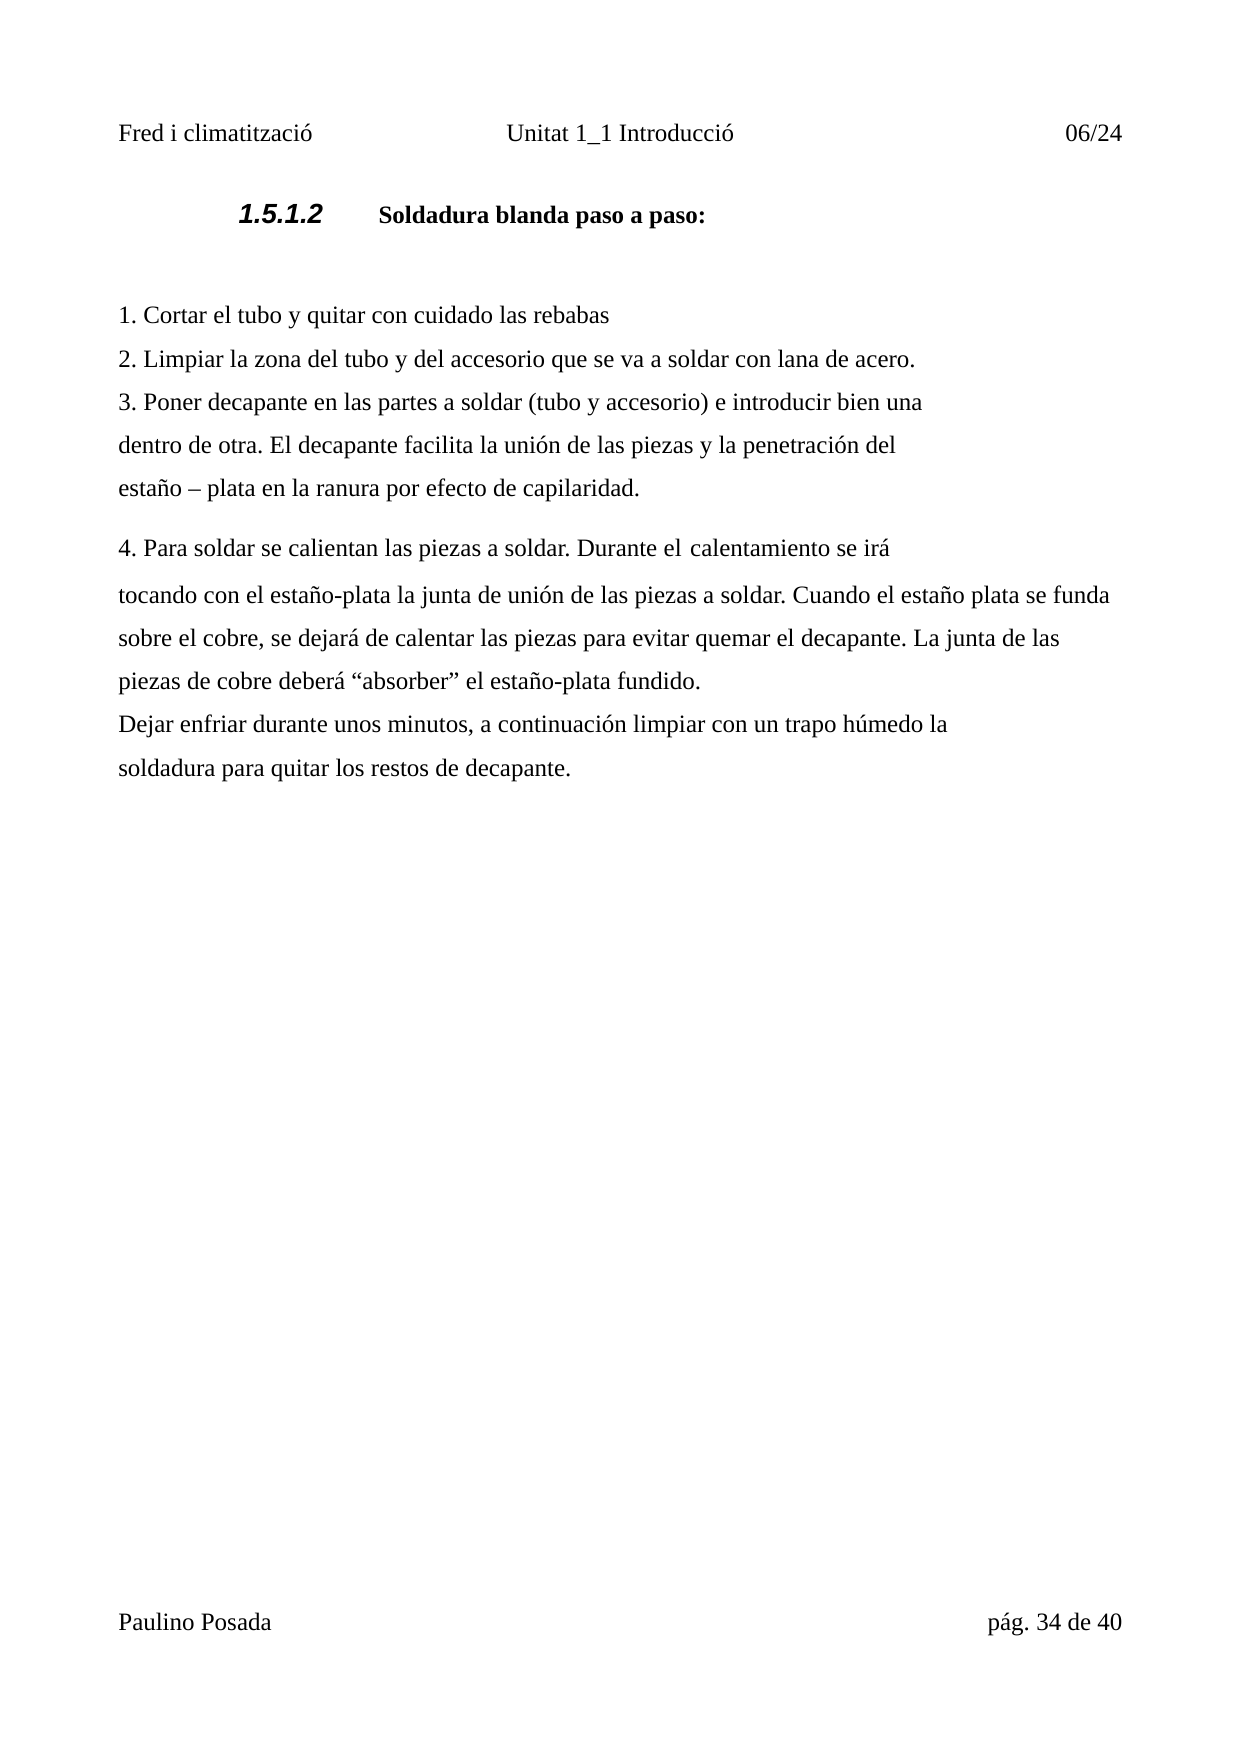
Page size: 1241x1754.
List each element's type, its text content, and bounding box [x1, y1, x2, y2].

subtitle Soldadura blanda paso a paso: [231, 197, 1122, 229]
text 1. Cortar el tubo y quitar con cuidado las rebabas 2. Limpiar la zona del tubo y del accesorio que se va a soldar con lana de acero. 3. Poner decapante en las partes a soldar (tubo y accesorio) e introducir bien una dentro de otra. El decapante facilita la unión de las piezas y la penetración del estaño – plata en la ranura por efecto de capilaridad. 4. Para soldar se calientan las piezas a soldar. Durante el calentamiento se irá tocando con el estaño-plata la junta de unión de las piezas a soldar. Cuando el estaño plata se funda sobre el cobre, se dejará de calentar las piezas para evitar quemar el decapante. La junta de las piezas de cobre deberá “absorber” el estaño-plata fundido. Dejar enfriar durante unos minutos, a continuación limpiar con un trapo húmedo la soldadura para quitar los restos de decapante. [118, 257, 1122, 781]
